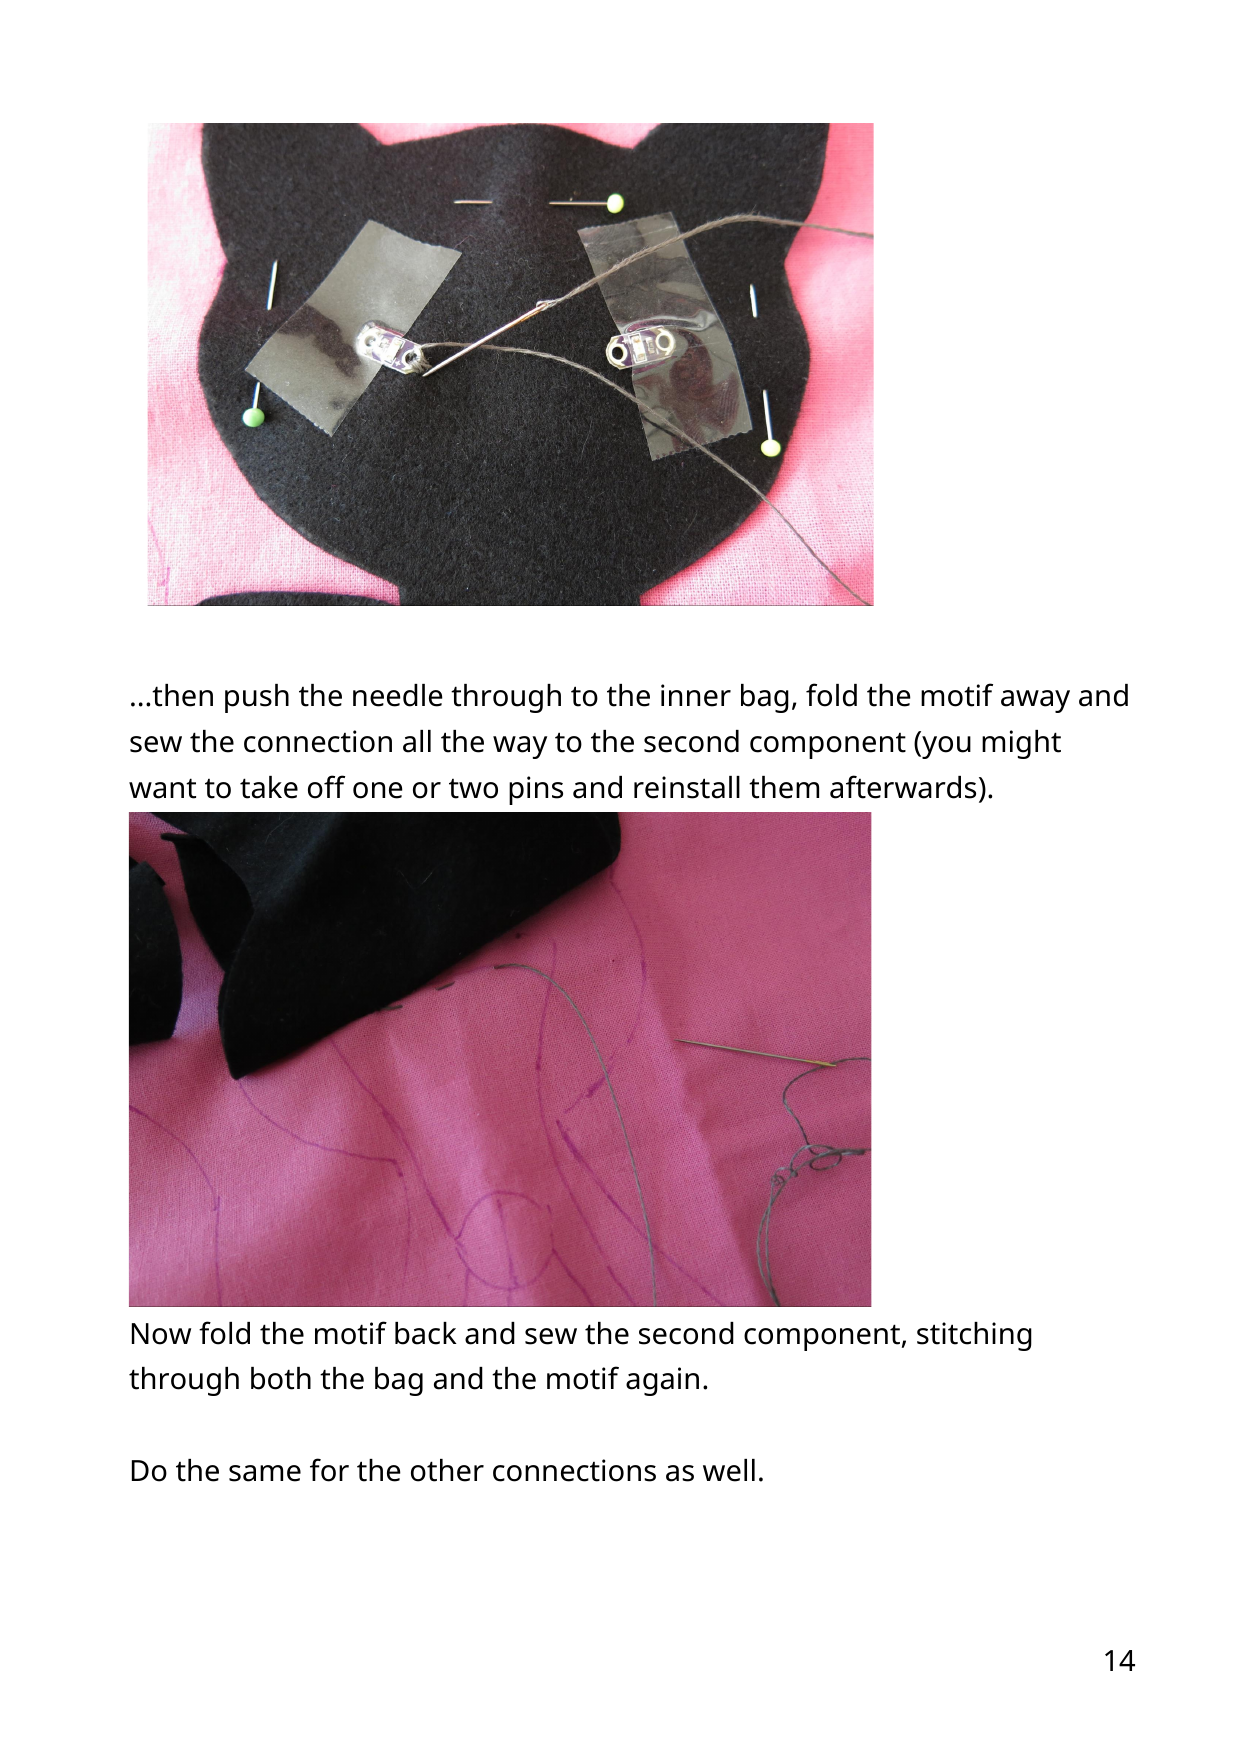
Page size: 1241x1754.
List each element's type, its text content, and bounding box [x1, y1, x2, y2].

picture [147, 123, 874, 606]
text Do the same for the other connections as well. [129, 1450, 1136, 1489]
picture [128, 812, 872, 1307]
text ...then push the needle through to the inner bag, fold the motif away and sew the connection all the way to the second component (you might want to take off one or two pins and reinstall them afterwards). [129, 676, 1136, 807]
text Now fold the motif back and sew the second component, stitching through both the bag and the motif again. [129, 1313, 1136, 1398]
